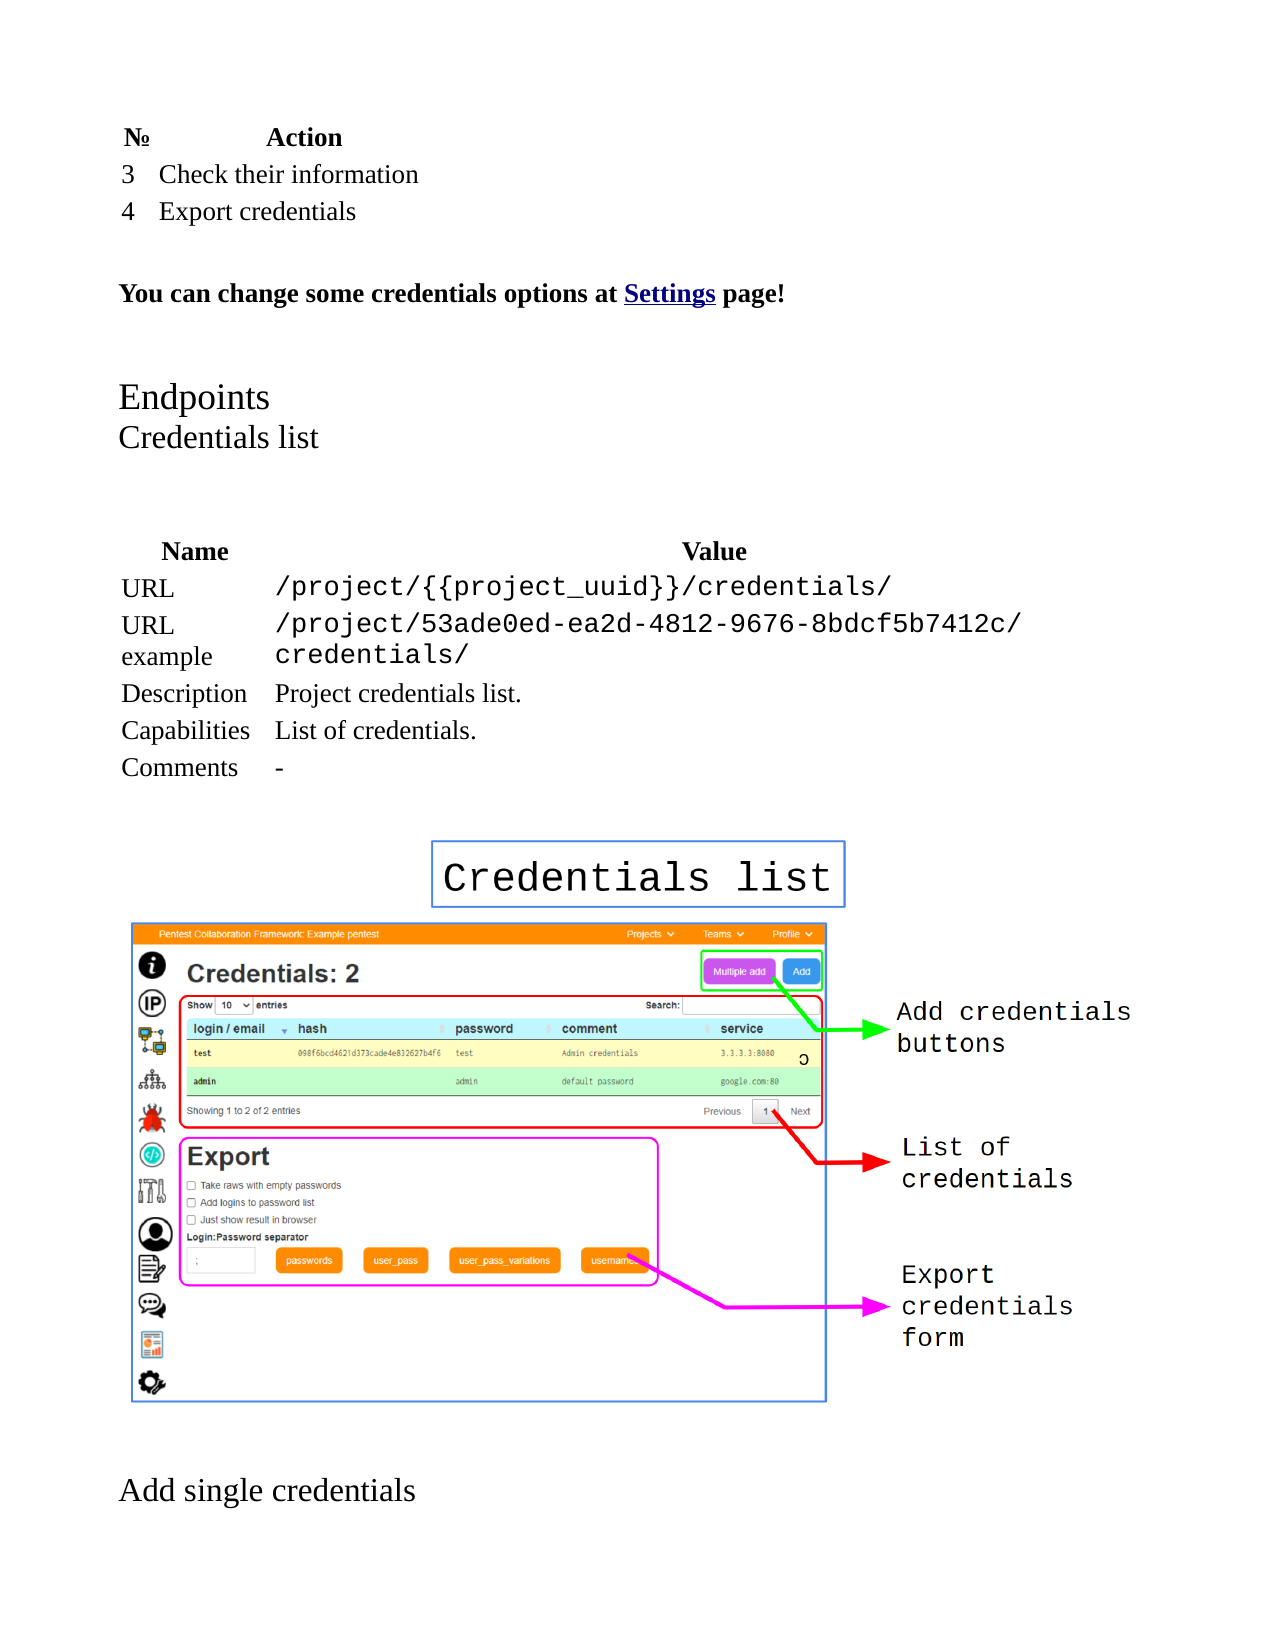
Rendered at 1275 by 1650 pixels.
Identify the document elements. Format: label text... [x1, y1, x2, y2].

table_cell 3 [118, 155, 156, 192]
table_cell Capabilities [118, 711, 272, 748]
text Endpoints [118, 374, 1157, 418]
text Add single credentials [118, 1411, 1157, 1509]
table_cell Check their information [156, 155, 453, 192]
table_cell - [272, 749, 1157, 785]
table_header Value [272, 533, 1157, 569]
text Credentials list [118, 418, 1157, 456]
table_cell URL example [118, 606, 272, 674]
table_cell /project/53ade0ed-ea2d-4812-9676-8bdcf5b7412c/credentials/ [272, 606, 1157, 674]
table_cell Comments [118, 749, 272, 785]
table_cell List of credentials. [272, 711, 1157, 748]
table_header Action [156, 118, 453, 155]
table_cell 4 [118, 192, 156, 229]
table_cell /project/{{project_uuid}}/credentials/ [272, 569, 1157, 606]
table_cell Description [118, 675, 272, 711]
table_header Name [118, 533, 272, 569]
table_cell Project credentials list. [272, 675, 1157, 711]
table_header № [118, 118, 156, 155]
table_cell URL [118, 569, 272, 606]
picture [118, 833, 1157, 1411]
text You can change some credentials options at ️️Settings page! [118, 277, 1157, 308]
table_cell Export credentials [156, 192, 453, 229]
